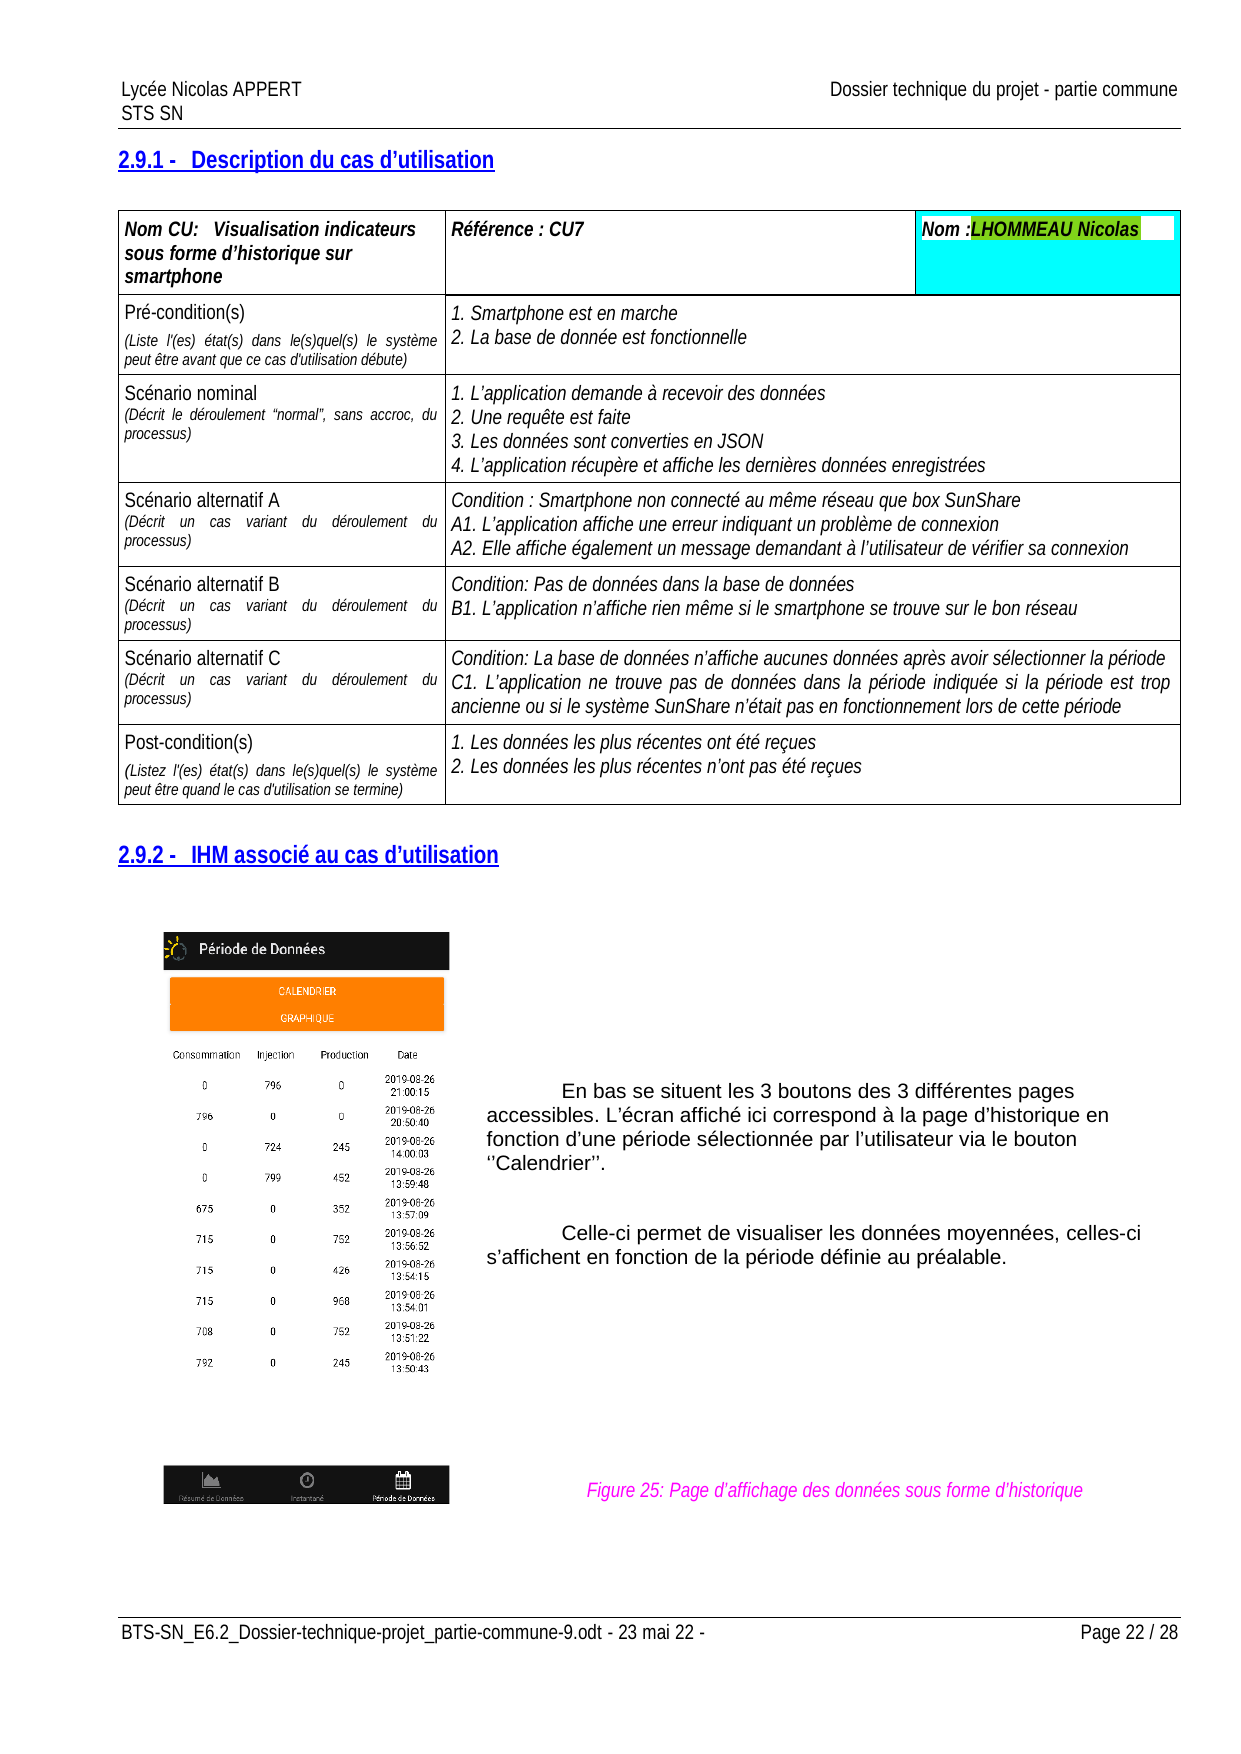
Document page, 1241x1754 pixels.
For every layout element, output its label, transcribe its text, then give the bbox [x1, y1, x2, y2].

picture [163, 932, 450, 1504]
table_header Nom CU: Visualisation indicateurs sous forme d’historique sur smartphone [119, 211, 445, 294]
table_cell Scénario alternatif C (Décrit un cas variant du déroulement du processus) [119, 641, 445, 724]
table_header Nom :LHOMMEAU Nicolas [916, 211, 1180, 294]
text Figure 25: Page d’affichage des données sous forme d’historique [460, 1477, 1212, 1501]
table_cell 1. Smartphone est en marche 2. La base de donnée est fonctionnelle [446, 296, 1180, 374]
table_cell Scénario alternatif A (Décrit un cas variant du déroulement du processus) [119, 483, 445, 566]
table_cell Pré-condition(s) (Liste l'(es) état(s) dans le(s)quel(s) le système peut être avant que ce cas d'utilisation débute) [119, 295, 445, 374]
table_cell Condition : Smartphone non connecté au même réseau que box SunShare A1. L’application affiche une erreur indiquant un problème de connexion A2. Elle affiche également un message demandant à l’utilisateur de vérifier sa connexion [446, 483, 1180, 566]
subtitle IHM associé au cas d’utilisation [118, 840, 1181, 869]
table_header Référence : CU7 [446, 211, 915, 294]
table_cell Scénario alternatif B (Décrit un cas variant du déroulement du processus) [119, 567, 445, 640]
subtitle Description du cas d’utilisation [118, 145, 1181, 174]
table_cell Post-condition(s) (Listez l'(es) état(s) dans le(s)quel(s) le système peut être quand le cas d'utilisation se termine) [119, 725, 445, 804]
table_cell 1. Les données les plus récentes ont été reçues 2. Les données les plus récentes n’ont pas été reçues [446, 725, 1180, 804]
table_cell Condition: La base de données n’affiche aucunes données après avoir sélectionner la période C1. L’application ne trouve pas de données dans la période indiquée si la période est trop ancienne ou si le système SunShare n’était pas en fonctionnement lors de cette période [446, 641, 1180, 724]
table_cell 1. L’application demande à recevoir des données 2. Une requête est faite 3. Les données sont converties en JSON 4. L’application récupère et affiche les dernières données enregistrées [446, 375, 1180, 482]
table_cell Condition: Pas de données dans la base de données B1. L’application n’affiche rien même si le smartphone se trouve sur le bon réseau [446, 567, 1180, 640]
table_cell Scénario nominal (Décrit le déroulement “normal”, sans accroc, du processus) [119, 375, 445, 482]
